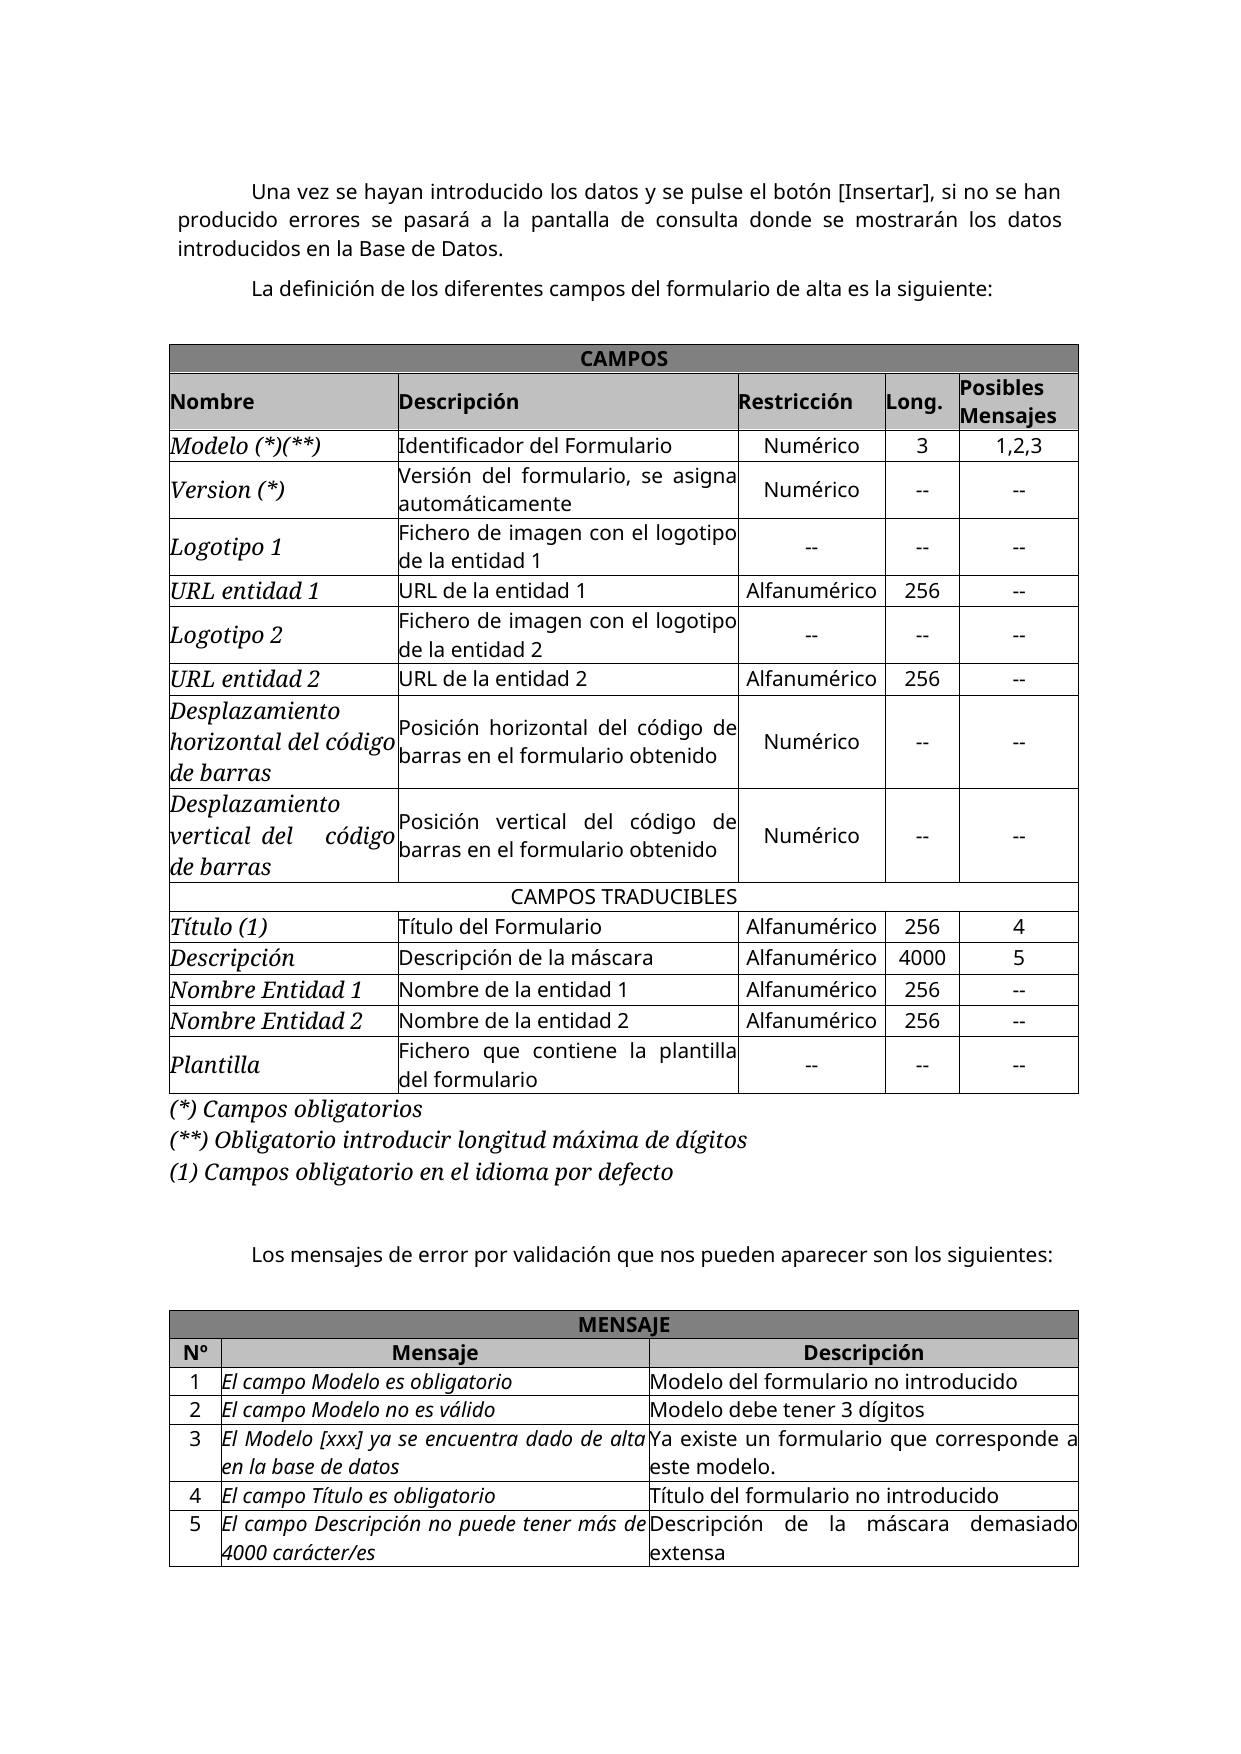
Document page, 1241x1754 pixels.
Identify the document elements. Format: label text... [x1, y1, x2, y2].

table_cell Mensaje [222, 1339, 649, 1367]
table_cell Posición vertical del código de barras en el formulario obtenido [399, 789, 738, 882]
table_cell URL de la entidad 2 [399, 664, 738, 694]
table_cell 256 [886, 975, 959, 1005]
table_cell 1 [170, 1368, 221, 1395]
table_cell -- [960, 696, 1078, 788]
table_cell -- [960, 789, 1078, 882]
table_cell 4000 [886, 943, 959, 973]
table_cell 3 [170, 1425, 221, 1481]
table_cell -- [960, 519, 1078, 575]
table_cell Logotipo 2 [170, 607, 398, 663]
table_cell -- [960, 576, 1078, 606]
table_cell Numérico [739, 431, 885, 461]
table_cell Nombre de la entidad 2 [399, 1006, 738, 1036]
table_cell -- [886, 607, 959, 663]
table_cell Descripción de la máscara demasiado extensa [650, 1511, 1078, 1566]
table_cell CAMPOS TRADUCIBLES [170, 883, 1078, 911]
table_cell 5 [170, 1511, 221, 1566]
table_header MENSAJE [170, 1311, 1078, 1338]
table_cell (*) Campos obligatorios [169, 1094, 1078, 1124]
table_cell 4 [170, 1482, 221, 1509]
table_cell -- [960, 1037, 1078, 1093]
table_cell -- [886, 462, 959, 518]
table_cell Descripción [650, 1339, 1078, 1367]
table_cell URL entidad 2 [170, 664, 398, 694]
table_cell Nombre Entidad 1 [170, 975, 398, 1005]
table_cell Fichero de imagen con el logotipo de la entidad 1 [399, 519, 738, 575]
table_cell URL entidad 1 [170, 576, 398, 606]
table_cell -- [960, 1006, 1078, 1036]
table_cell Restricción [739, 374, 885, 429]
table_cell Alfanumérico [739, 943, 885, 973]
table_cell 1,2,3 [960, 431, 1078, 461]
table_cell Posibles Mensajes [960, 374, 1078, 429]
table_cell Long. [886, 374, 959, 429]
table_cell El campo Modelo es obligatorio [222, 1368, 649, 1395]
table_cell 256 [886, 912, 959, 942]
table_cell Identificador del Formulario [399, 431, 738, 461]
table_cell Nombre de la entidad 1 [399, 975, 738, 1005]
table_cell El campo Descripción no puede tener más de 4000 carácter/es [222, 1511, 649, 1566]
table_cell Nombre [170, 374, 398, 429]
table_cell 256 [886, 576, 959, 606]
text La definición de los diferentes campos del formulario de alta es la siguiente: [177, 274, 1063, 303]
table_cell Nº [170, 1339, 221, 1367]
table_cell Alfanumérico [739, 576, 885, 606]
table_cell Logotipo 1 [170, 519, 398, 575]
table_cell Desplazamiento horizontal del código de barras [170, 696, 398, 788]
table_cell Alfanumérico [739, 912, 885, 942]
text Una vez se hayan introducido los datos y se pulse el botón [Insertar], si no se han producido errores se pasará a la pantalla de consulta donde se mostrarán los datos introducidos en la Base de Datos. [177, 177, 1063, 262]
table_cell Plantilla [170, 1037, 398, 1093]
table_cell 256 [886, 1006, 959, 1036]
table_cell -- [739, 607, 885, 663]
table_cell Numérico [739, 789, 885, 882]
table_cell Alfanumérico [739, 975, 885, 1005]
table_cell -- [960, 664, 1078, 694]
table_cell -- [886, 696, 959, 788]
table_cell -- [960, 462, 1078, 518]
table_cell El campo Modelo no es válido [222, 1396, 649, 1424]
table_cell -- [739, 519, 885, 575]
table_cell Descripción [170, 943, 398, 973]
table_cell Fichero que contiene la plantilla del formulario [399, 1037, 738, 1093]
table_cell (1) Campos obligatorio en el idioma por defecto [169, 1156, 1078, 1187]
table_cell Título del formulario no introducido [650, 1482, 1078, 1509]
table_cell Nombre Entidad 2 [170, 1006, 398, 1036]
table_cell Ya existe un formulario que corresponde a este modelo. [650, 1425, 1078, 1481]
text Los mensajes de error por validación que nos pueden aparecer son los siguientes: [177, 1240, 1063, 1269]
table_cell (**) Obligatorio introducir longitud máxima de dígitos [169, 1125, 1078, 1156]
table_cell Título del Formulario [399, 912, 738, 942]
table_cell Alfanumérico [739, 1006, 885, 1036]
table_cell -- [886, 519, 959, 575]
table_cell Descripción [399, 374, 738, 429]
table_cell Descripción de la máscara [399, 943, 738, 973]
table_cell -- [739, 1037, 885, 1093]
table_cell 4 [960, 912, 1078, 942]
table_cell -- [886, 789, 959, 882]
table_cell Modelo debe tener 3 dígitos [650, 1396, 1078, 1424]
table_header CAMPOS [170, 345, 1078, 372]
table_cell 5 [960, 943, 1078, 973]
table_cell Versión del formulario, se asigna automáticamente [399, 462, 738, 518]
table_cell Desplazamiento vertical del código de barras [170, 789, 398, 882]
table_cell Modelo (*)(**) [170, 431, 398, 461]
table_cell Posición horizontal del código de barras en el formulario obtenido [399, 696, 738, 788]
table_cell URL de la entidad 1 [399, 576, 738, 606]
table_cell Título (1) [170, 912, 398, 942]
table_cell 2 [170, 1396, 221, 1424]
table_cell -- [886, 1037, 959, 1093]
table_cell -- [960, 607, 1078, 663]
table_cell El Modelo [xxx] ya se encuentra dado de alta en la base de datos [222, 1425, 649, 1481]
table_cell -- [960, 975, 1078, 1005]
table_cell Modelo del formulario no introducido [650, 1368, 1078, 1395]
table_cell 3 [886, 431, 959, 461]
table_cell Alfanumérico [739, 664, 885, 694]
table_cell Numérico [739, 696, 885, 788]
table_cell Version (*) [170, 462, 398, 518]
table_cell El campo Título es obligatorio [222, 1482, 649, 1509]
table_cell Fichero de imagen con el logotipo de la entidad 2 [399, 607, 738, 663]
table_cell 256 [886, 664, 959, 694]
table_cell Numérico [739, 462, 885, 518]
